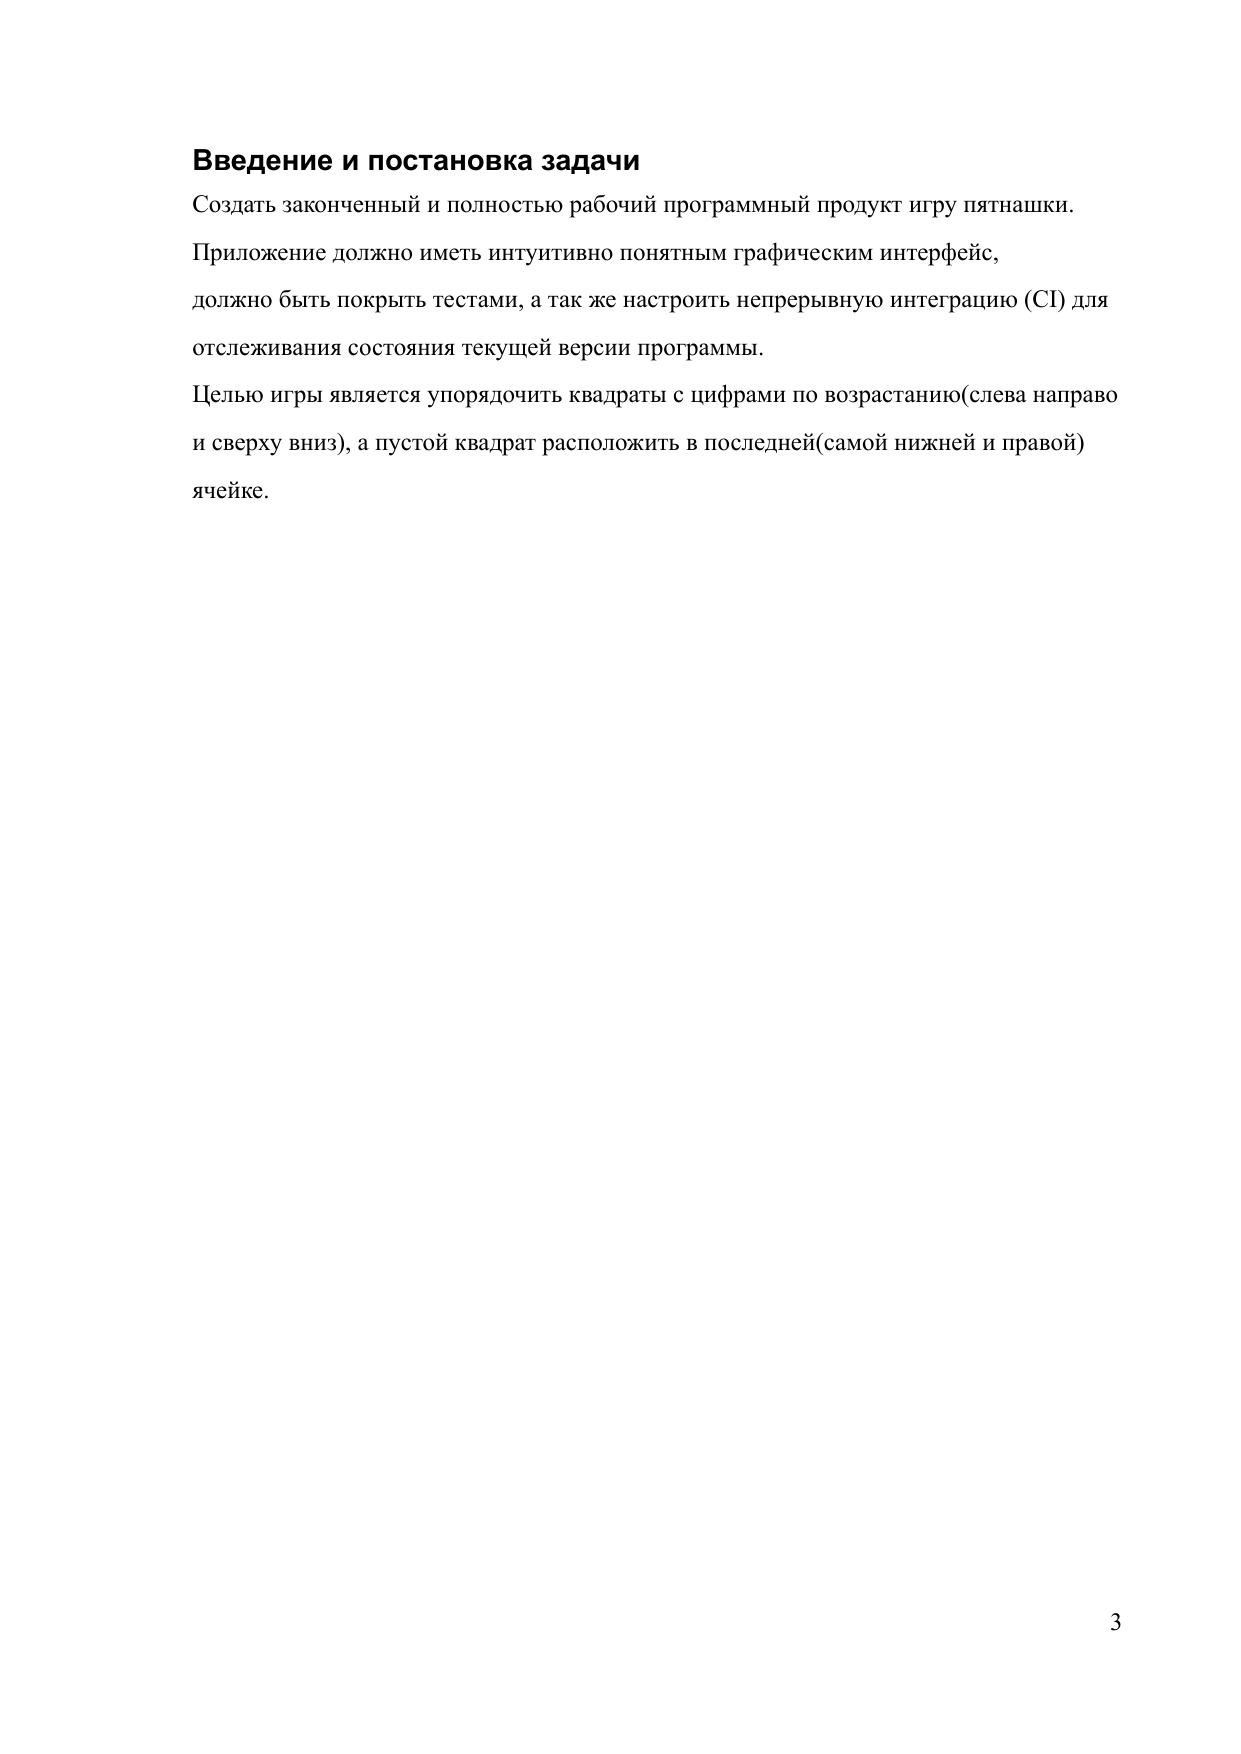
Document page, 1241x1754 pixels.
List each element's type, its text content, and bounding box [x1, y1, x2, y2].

text и сверху вниз), а пустой квадрат расположить в последней(самой нижней и правой) [118, 427, 1122, 456]
subtitle Введение и постановка задачи [118, 143, 1122, 177]
text ячейке. [118, 475, 1122, 503]
text Создать законченный и полностью рабочий программный продукт игру пятнашки. [118, 189, 1122, 218]
text Целью игры является упорядочить квадраты с цифрами по возрастанию(слева направо [118, 379, 1122, 408]
text отслеживания состояния текущей версии программы. [118, 332, 1122, 361]
text должно быть покрыть тестами, а так же настроить непрерывную интеграцию (CI) для [118, 284, 1122, 313]
text Приложение должно иметь интуитивно понятным графическим интерфейс, [118, 237, 1122, 266]
